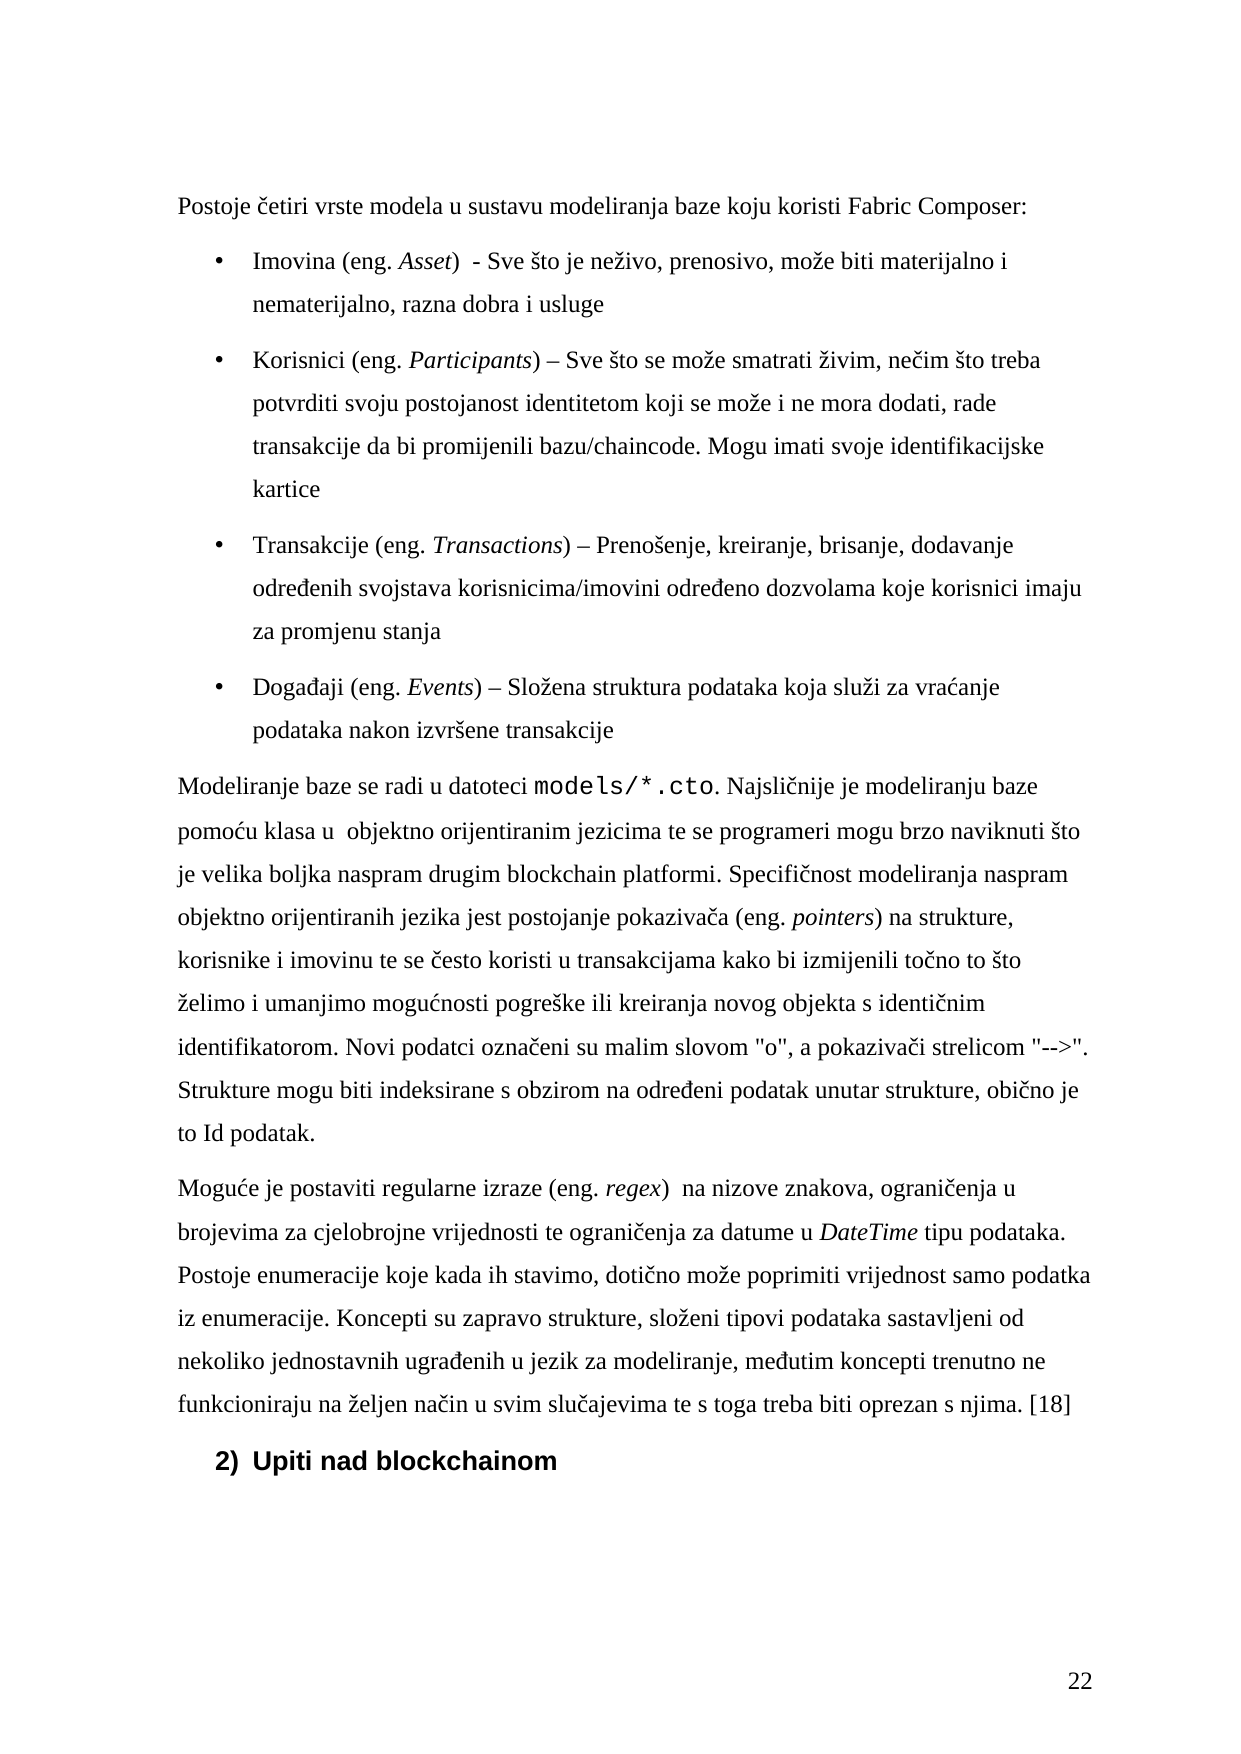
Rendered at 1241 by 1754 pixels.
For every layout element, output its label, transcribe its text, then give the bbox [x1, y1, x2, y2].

list Korisnici (eng. Participants) – Sve što se može smatrati živim, nečim što treba potvrditi svoju postojanost identitetom koji se može i ne mora dodati, rade transakcije da bi promijenili bazu/chaincode. Mogu imati svoje identifikacijske kartice [215, 345, 1092, 503]
list Upiti nad blockchainom [215, 1445, 1092, 1476]
list Transakcije (eng. Transactions) – Prenošenje, kreiranje, brisanje, dodavanje određenih svojstava korisnicima/imovini određeno dozvolama koje korisnici imaju za promjenu stanja [215, 530, 1092, 645]
text Modeliranje baze se radi u datoteci models/*.cto. Najsličnije je modeliranju baze pomoću klasa u objektno orijentiranim jezicima te se programeri mogu brzo naviknuti što je velika boljka naspram drugim blockchain platformi. Specifičnost modeliranja naspram objektno orijentiranih jezika jest postojanje pokazivača (eng. pointers) na strukture, korisnike i imovinu te se često koristi u transakcijama kako bi izmijenili točno to što želimo i umanjimo mogućnosti pogreške ili kreiranja novog objekta s identičnim identifikatorom. Novi podatci označeni su malim slovom "o", a pokazivači strelicom "-->". Strukture mogu biti indeksirane s obzirom na određeni podatak unutar strukture, obično je to Id podatak. [177, 771, 1092, 1147]
list Imovina (eng. Asset) - Sve što je neživo, prenosivo, može biti materijalno i nematerijalno, razna dobra i usluge [215, 246, 1092, 318]
text Postoje četiri vrste modela u sustavu modeliranja baze koju koristi Fabric Composer: [177, 148, 1092, 219]
text Moguće je postaviti regularne izraze (eng. regex) na nizove znakova, ograničenja u brojevima za cjelobrojne vrijednosti te ograničenja za datume u DateTime tipu podataka. Postoje enumeracije koje kada ih stavimo, dotično može poprimiti vrijednost samo podatka iz enumeracije. Koncepti su zapravo strukture, složeni tipovi podataka sastavljeni od nekoliko jednostavnih ugrađenih u jezik za modeliranje, međutim koncepti trenutno ne funkcioniraju na željen način u svim slučajevima te s toga treba biti oprezan s njima. [18] [177, 1173, 1092, 1418]
list Događaji (eng. Events) – Složena struktura podataka koja služi za vraćanje podataka nakon izvršene transakcije [215, 672, 1092, 744]
